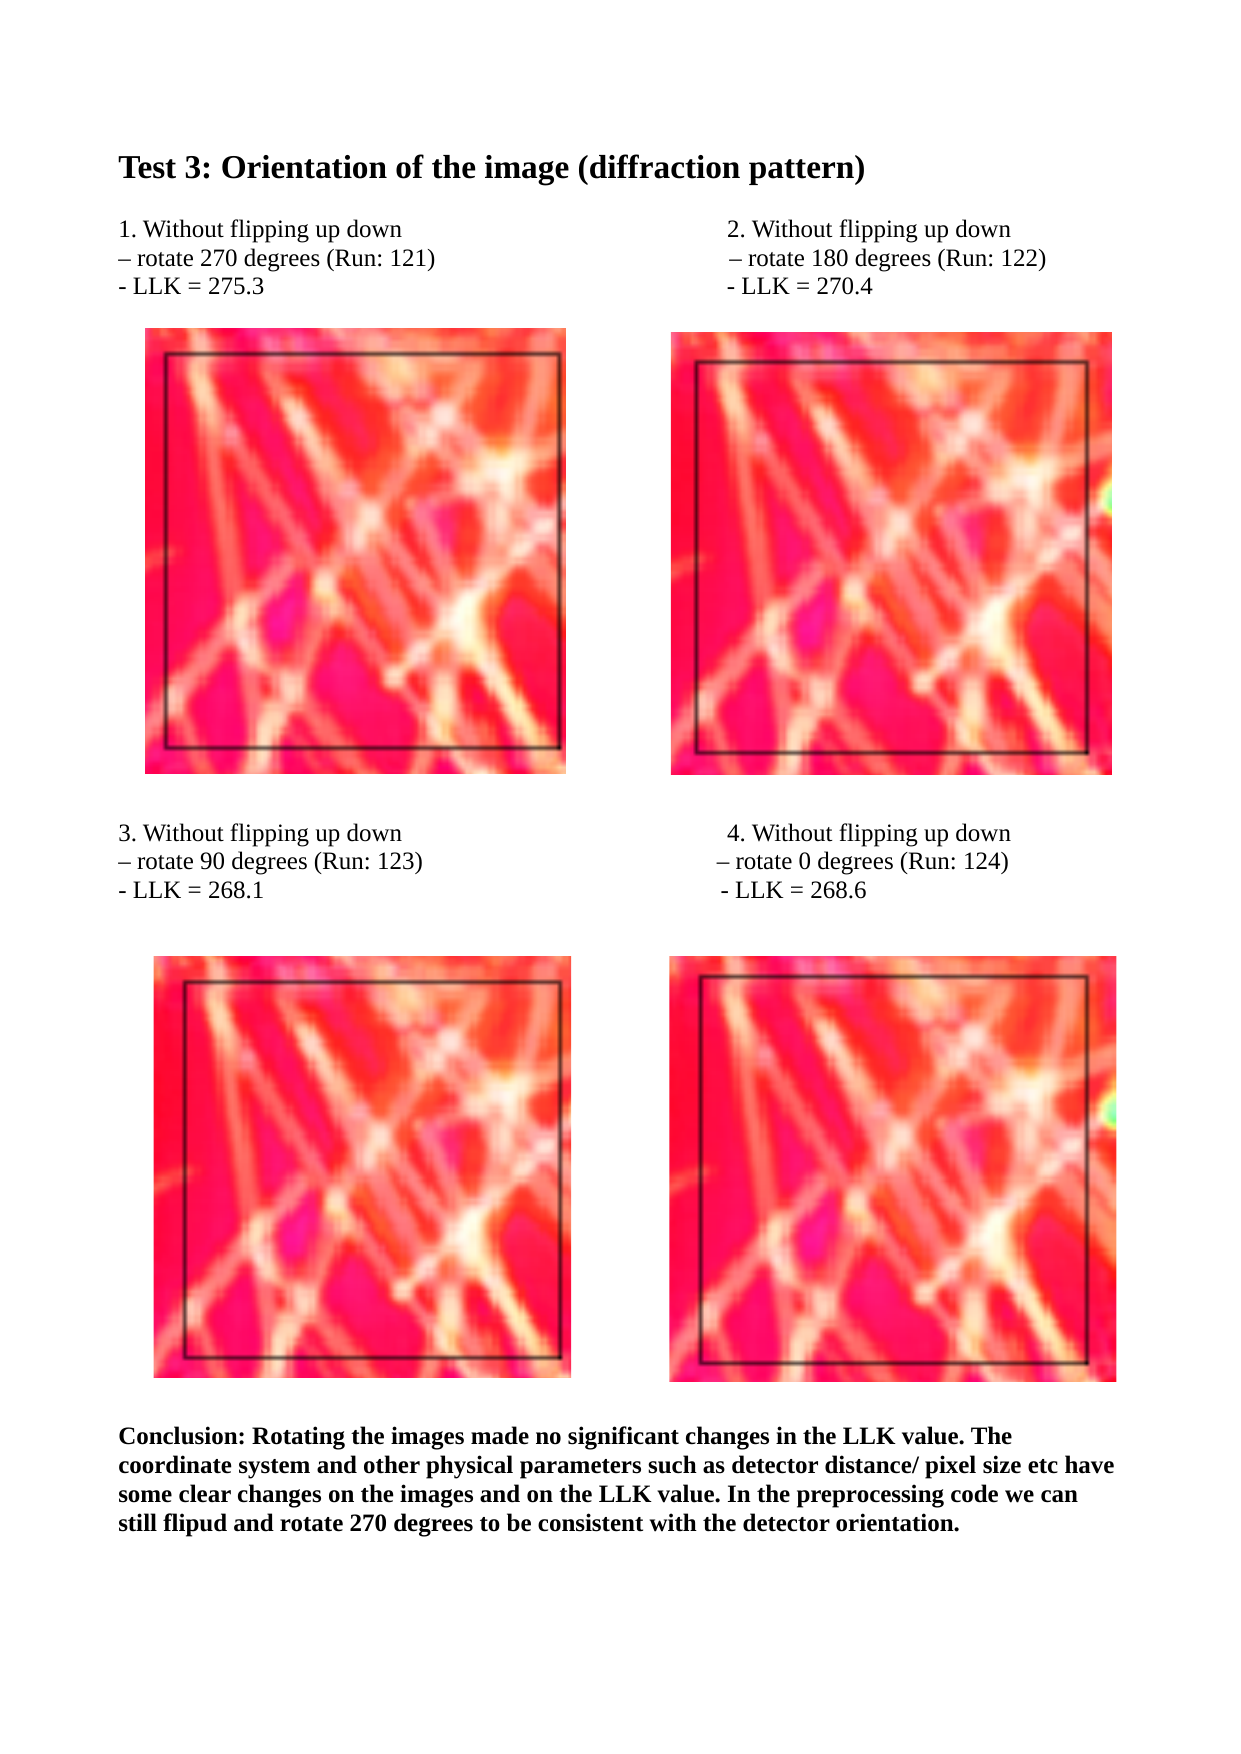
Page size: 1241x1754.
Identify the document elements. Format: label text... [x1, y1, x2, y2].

picture [145, 328, 426, 774]
picture [670, 332, 967, 775]
text 3. Without flipping up down 4. Without flipping up down [118, 818, 1122, 846]
text Test 3: Orientation of the image (diffraction pattern) [118, 147, 1122, 185]
text - LLK = 275.3 - LLK = 270.4 [118, 271, 1122, 300]
text Conclusion: Rotating the images made no significant changes in the LLK value. The coordinate system and other physical parameters such as detector distance/ pixel size etc have some clear changes on the images and on the LLK value. In the preprocessing code we can still flipud and rotate 270 degrees to be consistent with the detector orientation. [118, 1421, 1122, 1536]
text 1. Without flipping up down 2. Without flipping up down [118, 214, 1122, 243]
text – rotate 270 degrees (Run: 121) – rotate 180 degrees (Run: 122) [118, 243, 1122, 271]
picture [153, 956, 432, 1378]
text – rotate 90 degrees (Run: 123) – rotate 0 degrees (Run: 124) [118, 846, 1122, 875]
picture [669, 956, 970, 1382]
text - LLK = 268.1 - LLK = 268.6 [118, 875, 1122, 904]
